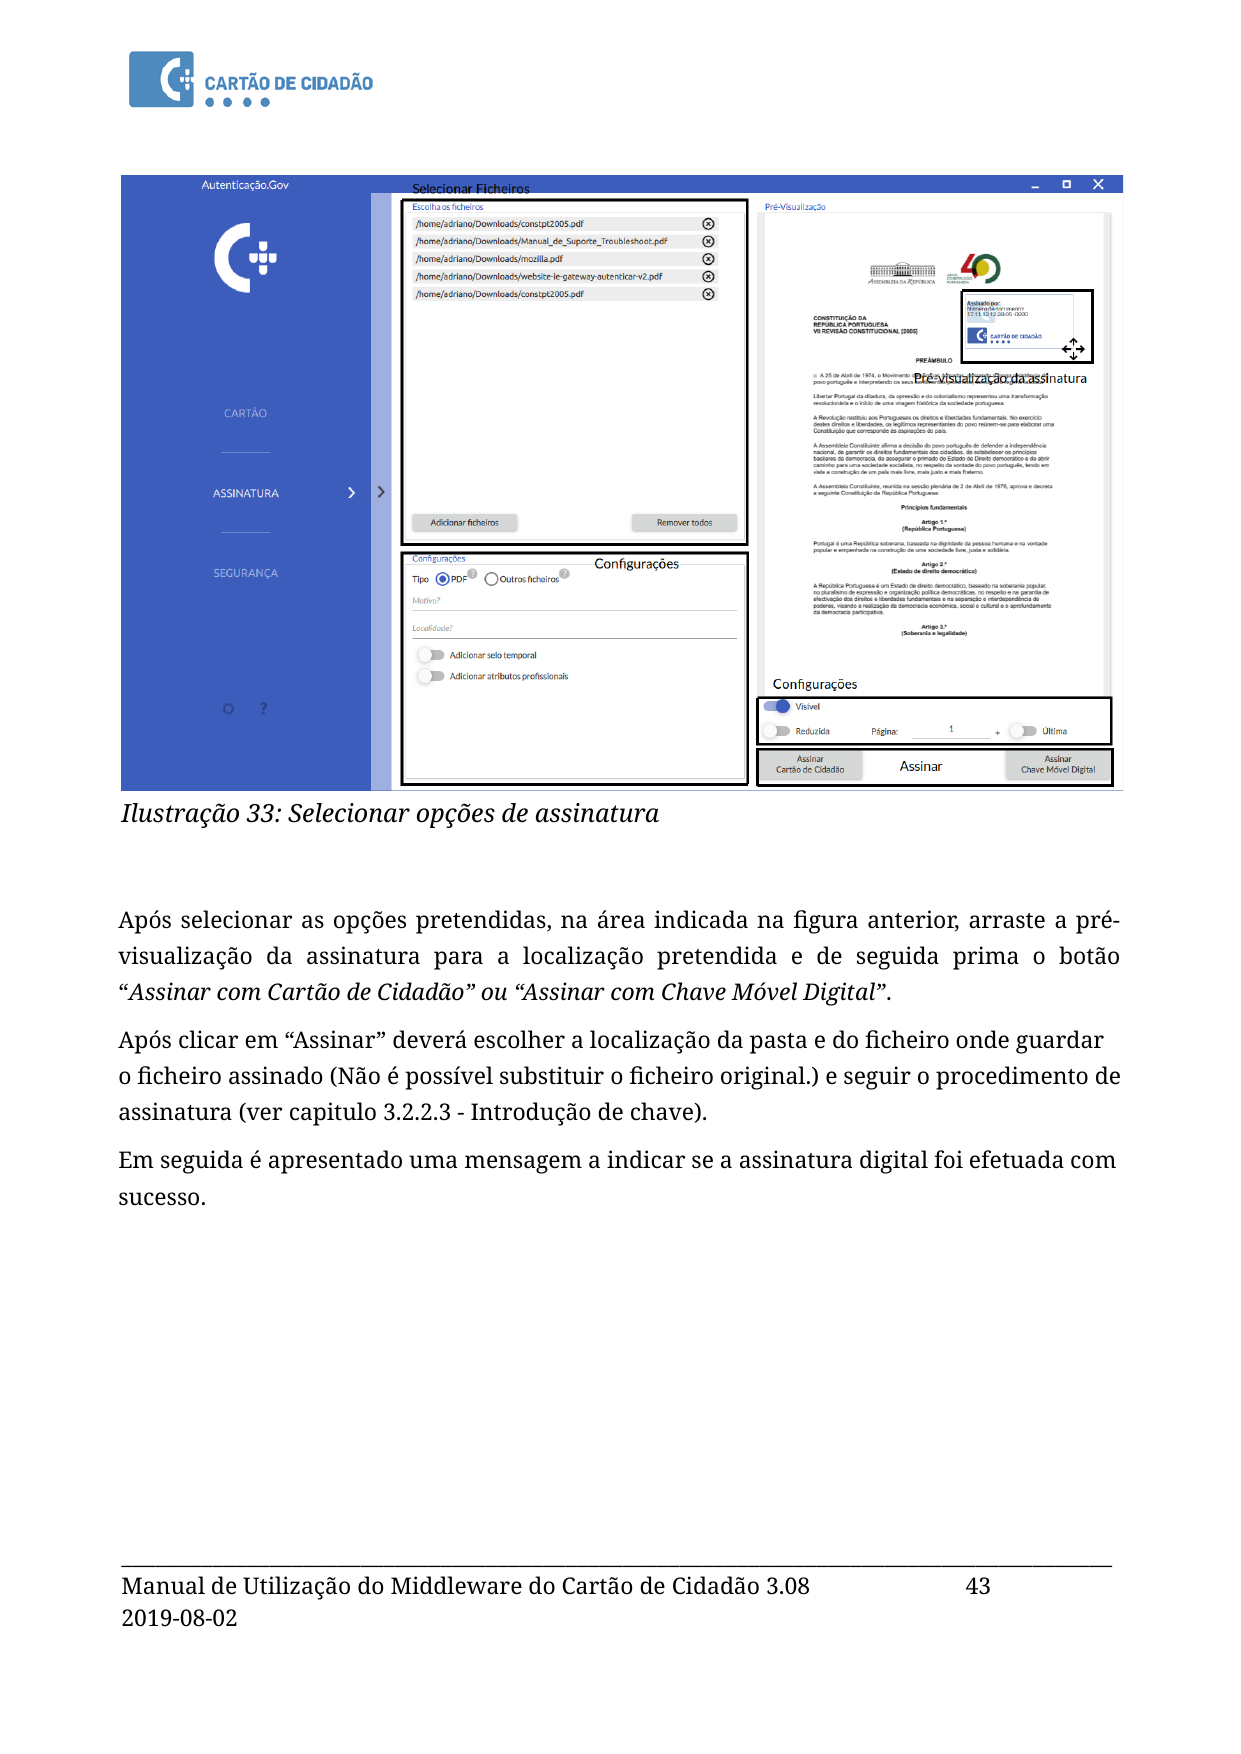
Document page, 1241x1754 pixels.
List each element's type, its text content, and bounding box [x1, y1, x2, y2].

list Após selecionar as opções pretendidas, na área indicada na figura anterior, arraste a pré-visualização da assinatura para a localização pretendida e de seguida prima o botão “Assinar com Cartão de Cidadão” ou “Assinar com Chave Móvel Digital”. [118, 904, 1122, 1007]
text Ilustração 33: Selecionar opções de assinatura [121, 791, 1119, 830]
list Em seguida é apresentado uma mensagem a indicar se a assinatura digital foi efetuada com sucesso. [41, 1144, 1122, 1212]
picture [127, 45, 420, 115]
list Após clicar em “Assinar” deverá escolher a localização da pasta e do ficheiro onde guardar o ficheiro assinado (Não é possível substituir o ficheiro original.) e seguir o procedimento de assinatura (ver capitulo 3.2.2.3 - Introdução de chave). [41, 1024, 1122, 1127]
picture [121, 175, 1124, 791]
